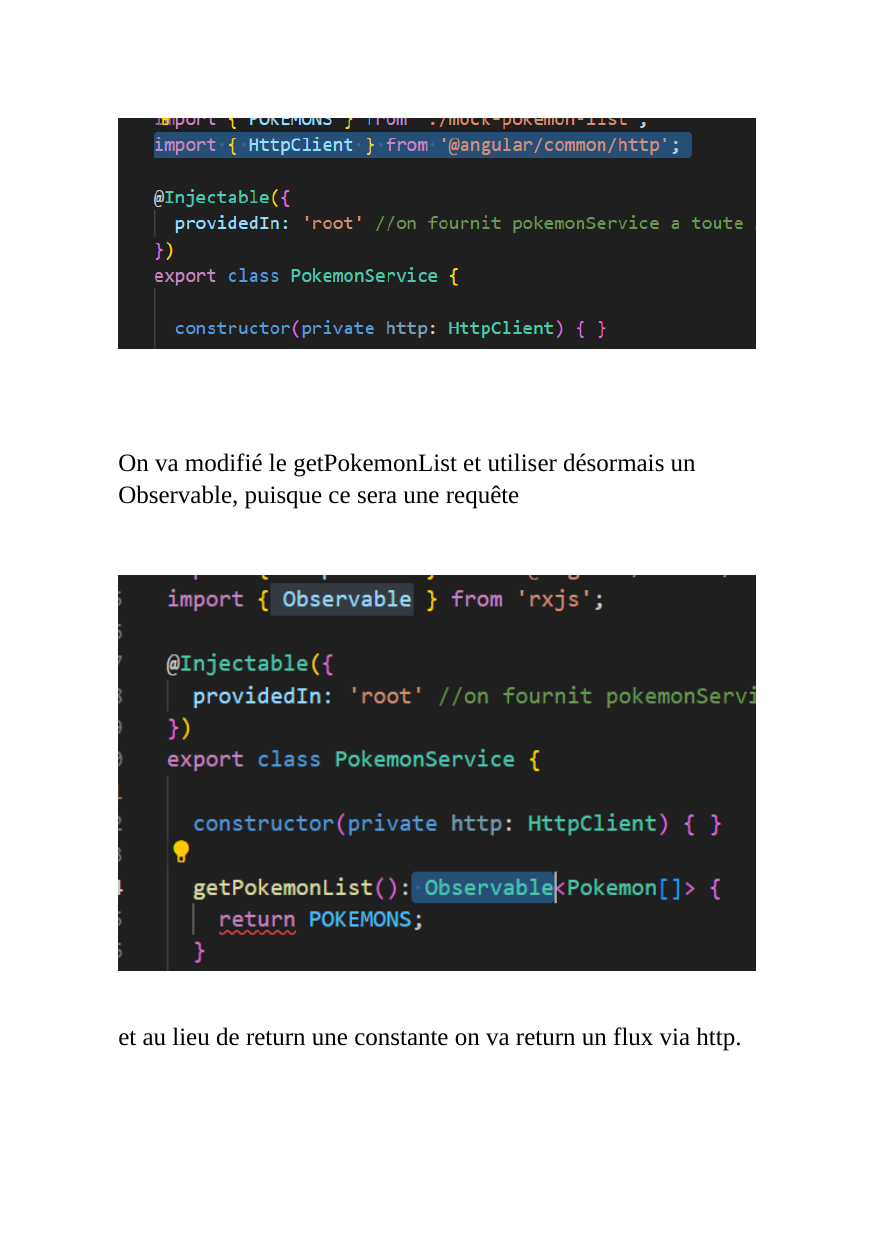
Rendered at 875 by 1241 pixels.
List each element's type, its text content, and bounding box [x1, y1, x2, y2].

picture [118, 575, 756, 971]
text et au lieu de return une constante on va return un flux via http. [118, 1022, 756, 1051]
picture [118, 118, 756, 349]
text On va modifié le getPokemonList et utiliser désormais un Observable, puisque ce sera une requête [118, 448, 756, 509]
